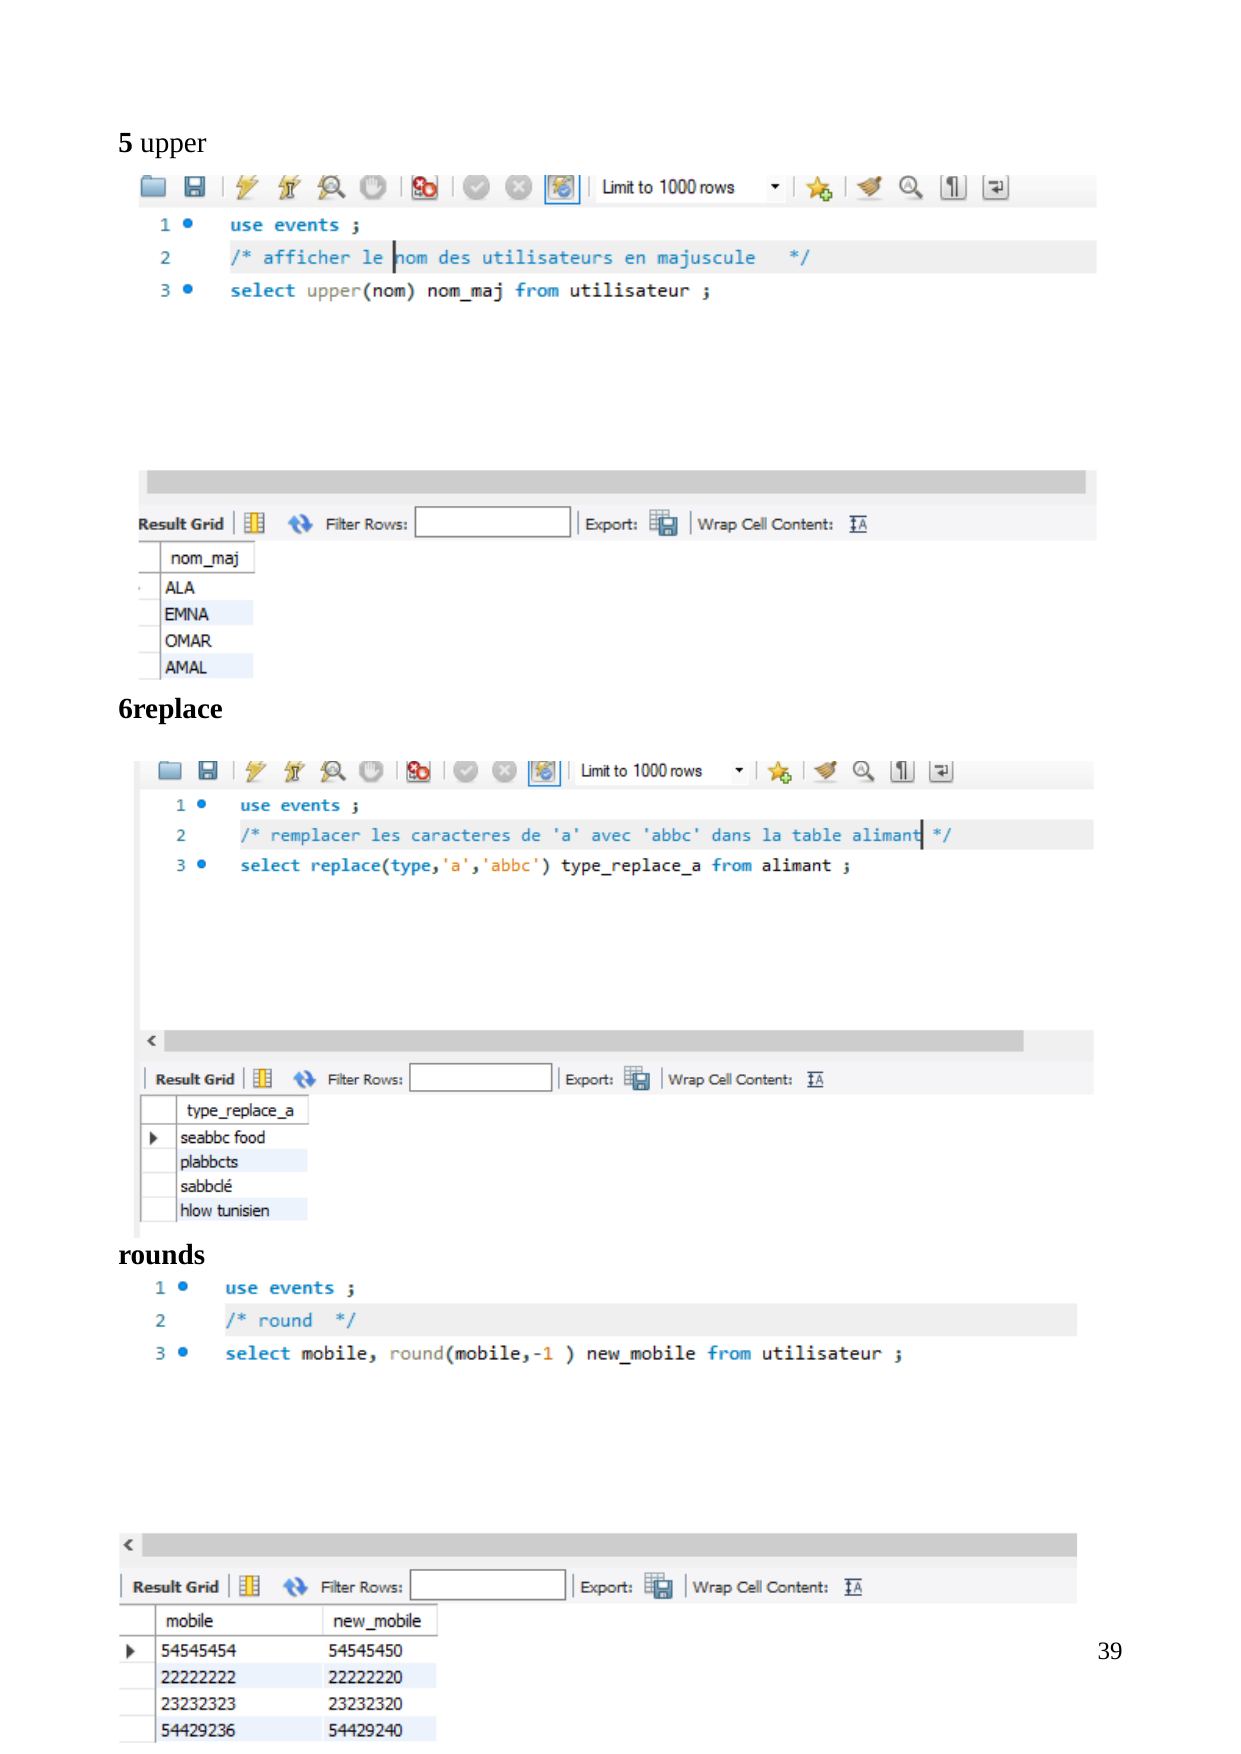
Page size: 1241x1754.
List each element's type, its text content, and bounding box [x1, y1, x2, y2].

picture [133, 761, 1094, 1238]
list 5 upper [118, 125, 1078, 159]
list 6replace [118, 407, 1078, 724]
picture [138, 175, 1097, 691]
picture [119, 1277, 1078, 1754]
list rounds [118, 1143, 1078, 1271]
